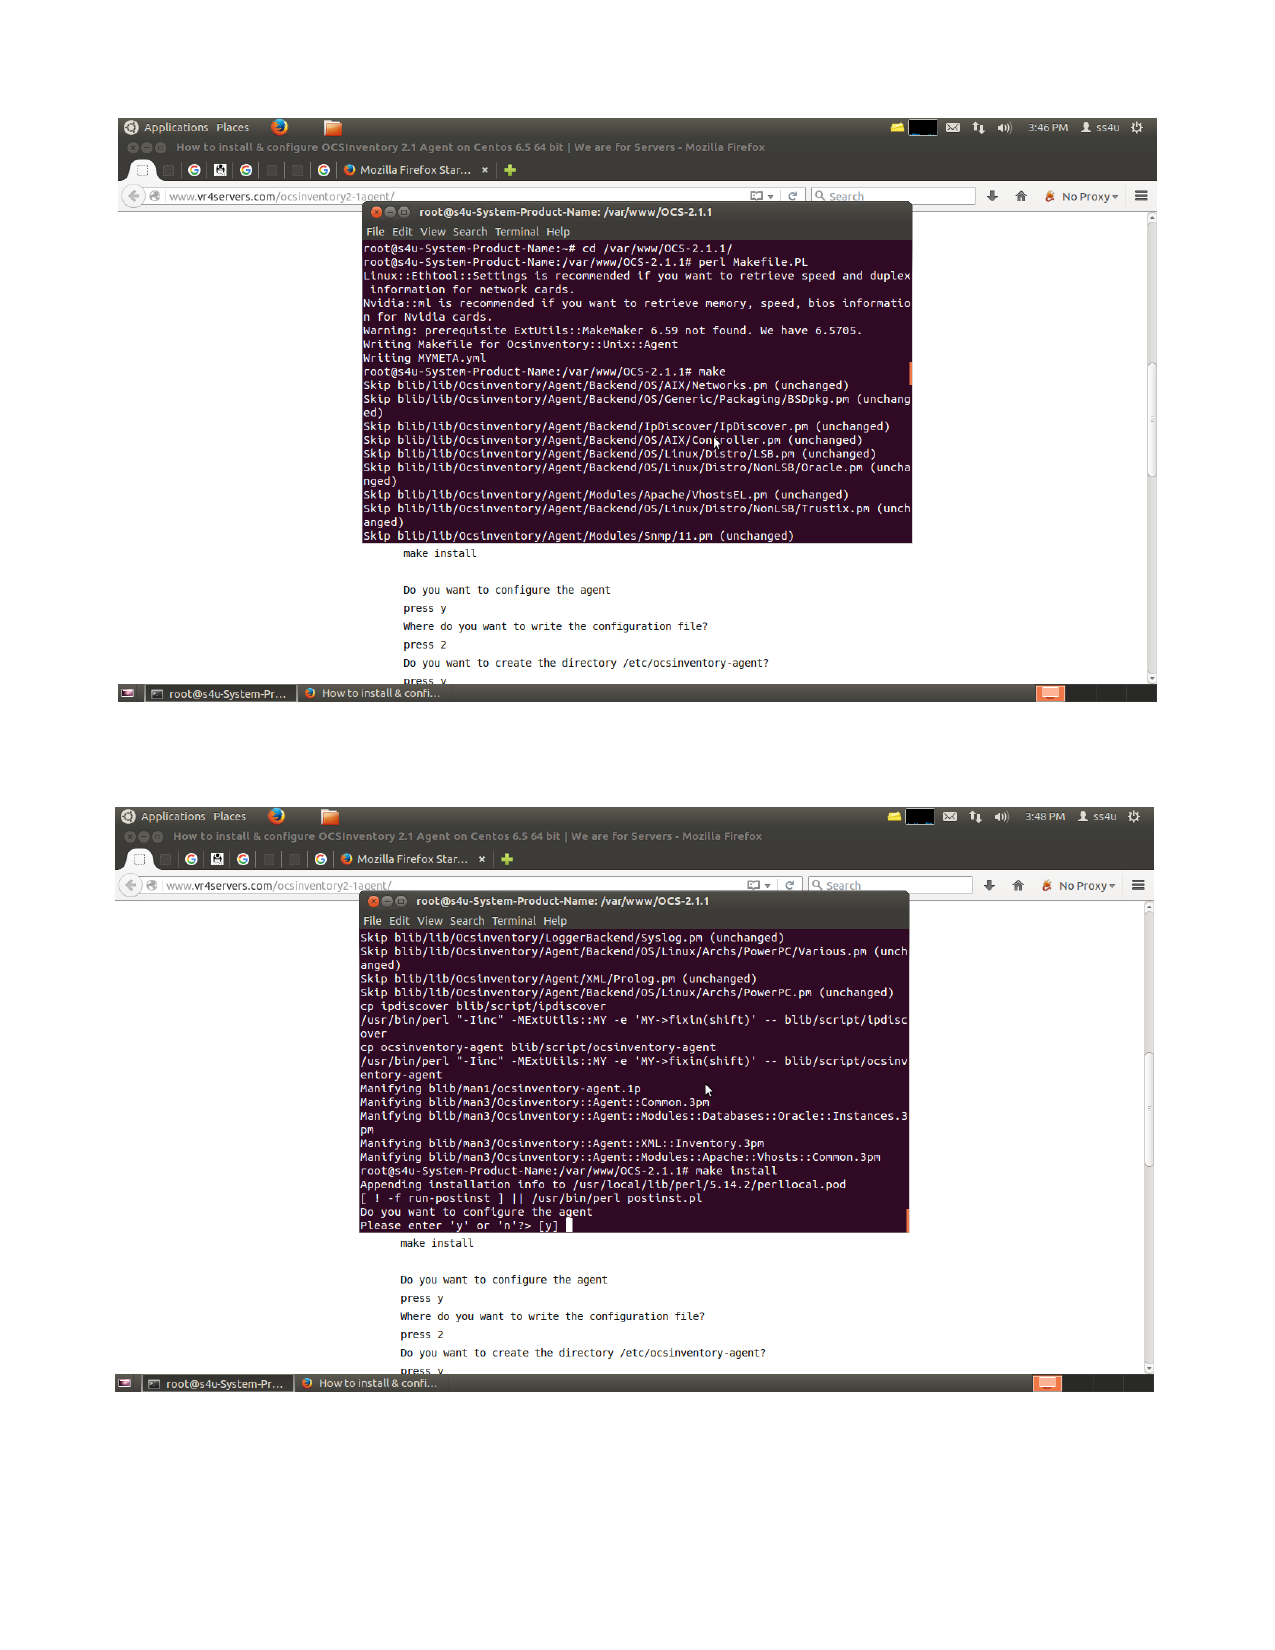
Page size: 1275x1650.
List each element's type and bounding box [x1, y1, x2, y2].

picture [115, 807, 1154, 1392]
picture [118, 118, 1157, 702]
